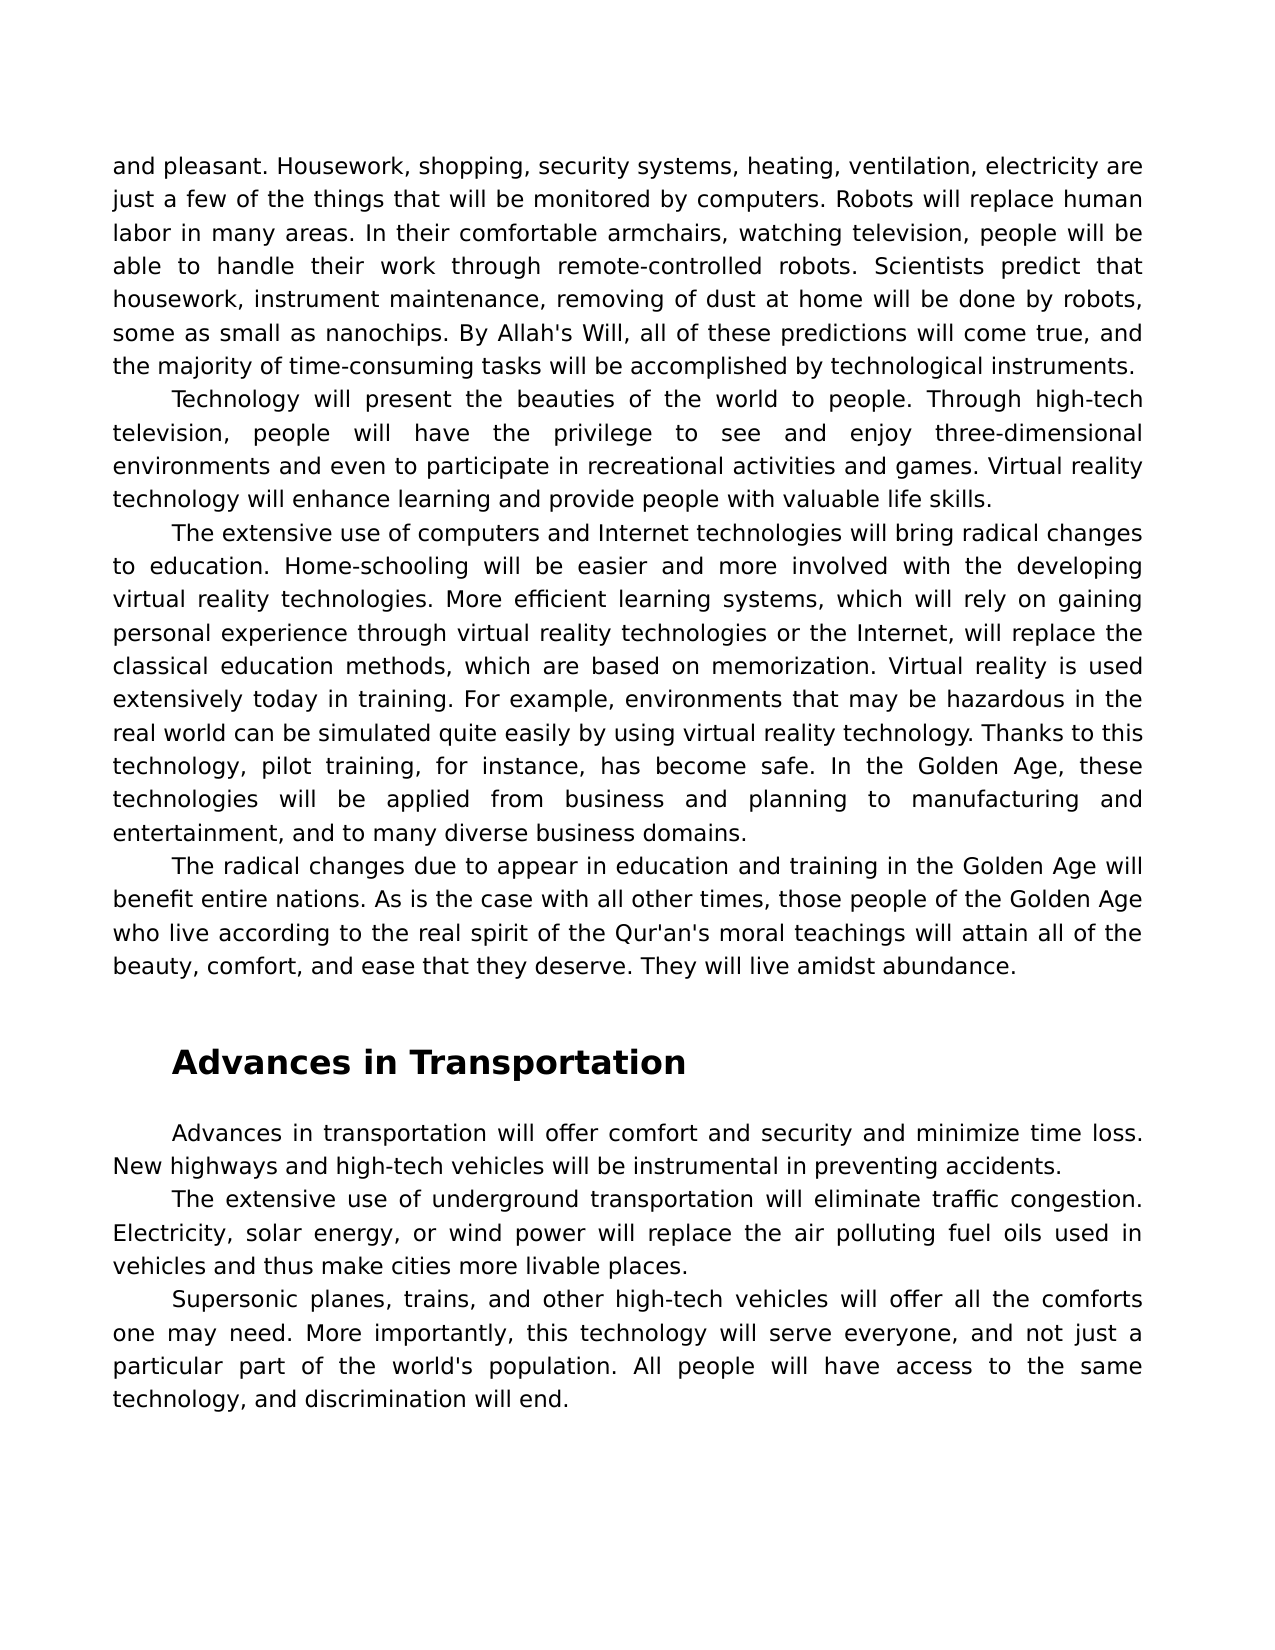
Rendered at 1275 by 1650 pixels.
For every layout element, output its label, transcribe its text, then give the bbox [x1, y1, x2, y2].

text Technology will present the beauties of the world to people. Through high-tech television, people will have the privilege to see and enjoy three-dimensional environments and even to participate in recreational activities and games. Virtual reality technology will enhance learning and provide people with valuable life skills. [112, 381, 1145, 514]
text Supersonic planes, trains, and other high-tech vehicles will offer all the comforts one may need. More importantly, this technology will serve everyone, and not just a particular part of the world's population. All people will have access to the same technology, and discrimination will end. [112, 1281, 1145, 1414]
text Advances in transportation will offer comfort and security and minimize time loss. New highways and high-tech vehicles will be instrumental in preventing accidents. [112, 1114, 1145, 1181]
text The radical changes due to appear in education and training in the Golden Age will benefit entire nations. As is the case with all other times, those people of the Golden Age who live according to the real spirit of the Qur'an's moral teachings will attain all of the beauty, comfort, and ease that they deserve. They will live amidst abundance. [112, 848, 1145, 981]
text The extensive use of computers and Internet technologies will bring radical changes to education. Home-schooling will be easier and more involved with the developing virtual reality technologies. More efficient learning systems, which will rely on gaining personal experience through virtual reality technologies or the Internet, will replace the classical education methods, which are based on memorization. Virtual reality is used extensively today in training. For example, environments that may be hazardous in the real world can be simulated quite easily by using virtual reality technology. Thanks to this technology, pilot training, for instance, has become safe. In the Golden Age, these technologies will be applied from business and planning to manufacturing and entertainment, and to many diverse business domains. [112, 514, 1145, 848]
text and pleasant. Housework, shopping, security systems, heating, ventilation, electricity are just a few of the things that will be monitored by computers. Robots will replace human labor in many areas. In their comfortable armchairs, watching television, people will be able to handle their work through remote-controlled robots. Scientists predict that housework, instrument maintenance, removing of dust at home will be done by robots, some as small as nanochips. By Allah's Will, all of these predictions will come true, and the majority of time-consuming tasks will be accomplished by technological instruments. [112, 148, 1145, 381]
text Advances in Transportation [112, 1048, 1145, 1081]
text The extensive use of underground transportation will eliminate traffic congestion. Electricity, solar energy, or wind power will replace the air polluting fuel oils used in vehicles and thus make cities more livable places. [112, 1181, 1145, 1281]
